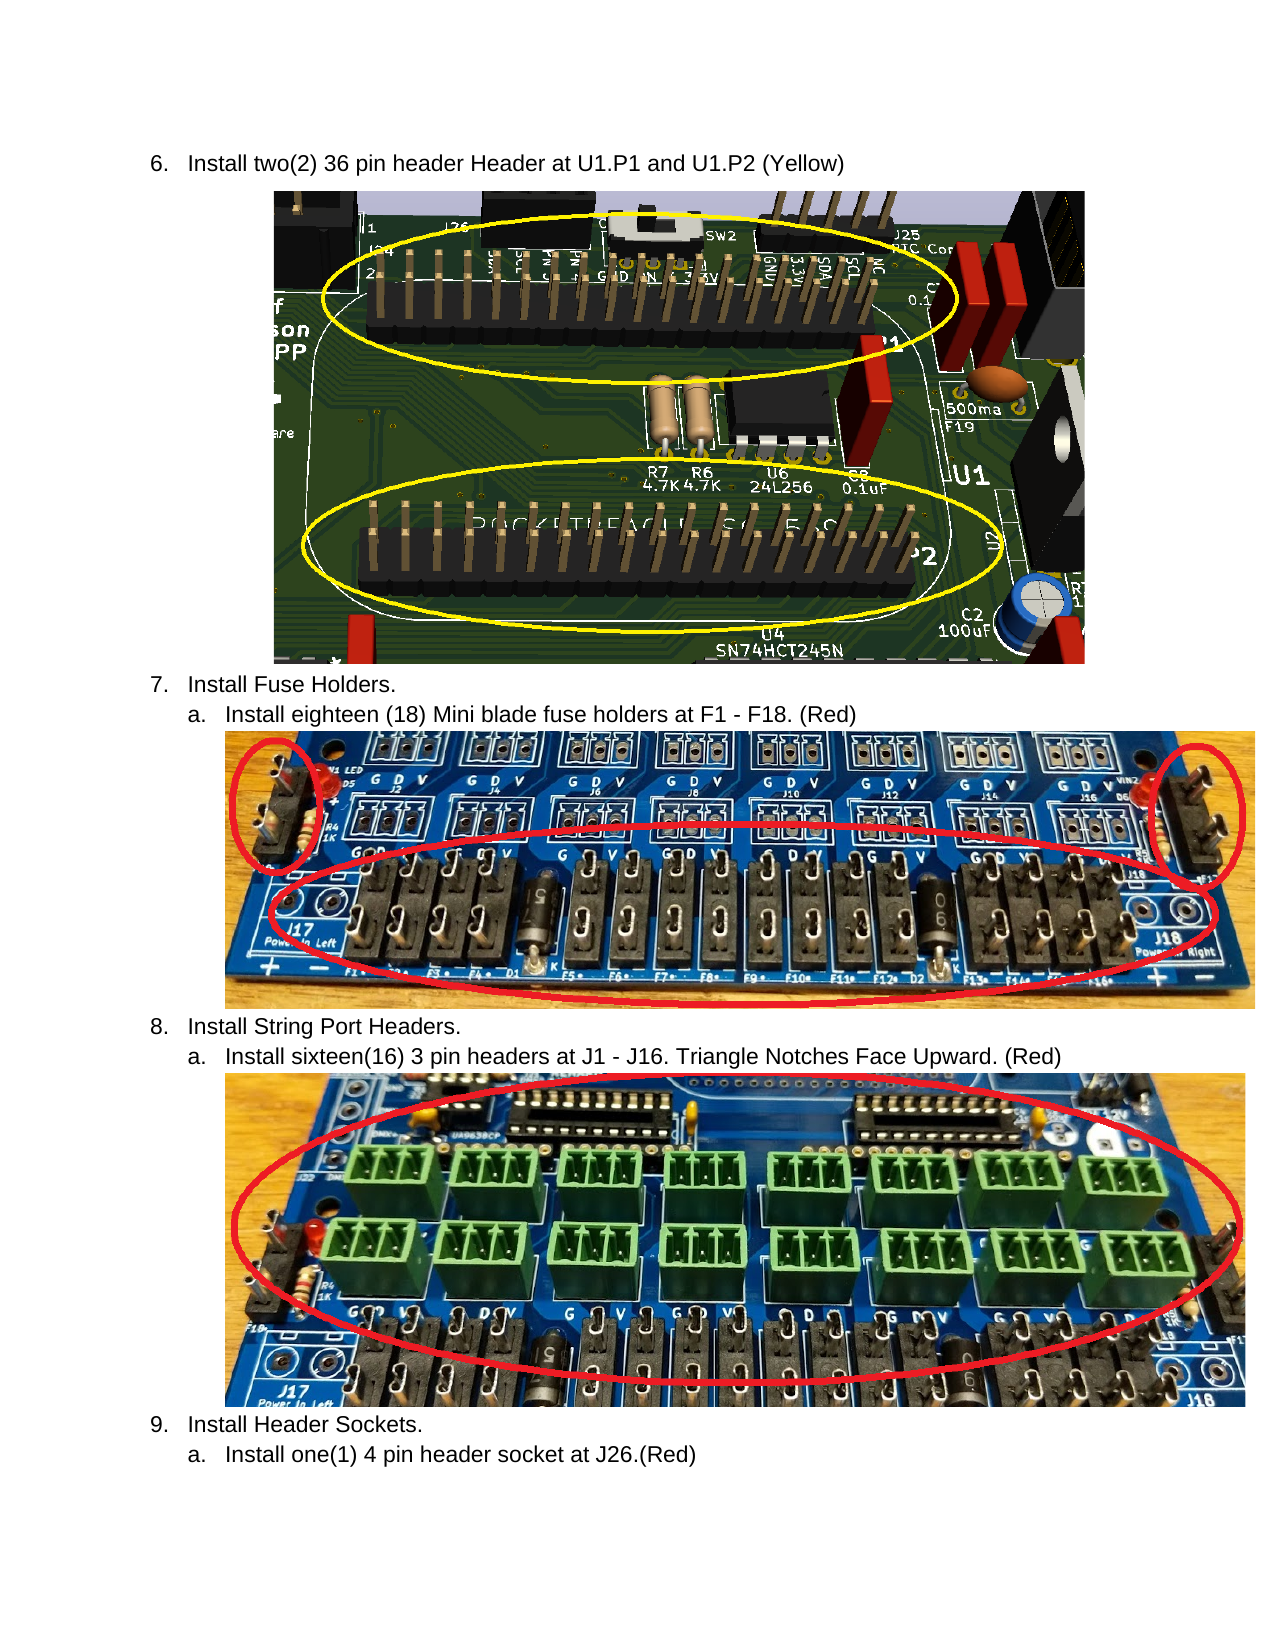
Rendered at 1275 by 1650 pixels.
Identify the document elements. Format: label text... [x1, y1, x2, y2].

picture [273, 191, 1085, 664]
list Install two(2) 36 pin header Header at U1.P1 and U1.P2 (Yellow) [150, 150, 1125, 176]
picture [225, 731, 1256, 1009]
list Install sixteen(16) 3 pin headers at J1 - J16. Triangle Notches Face Upward. (Red) [187, 1043, 1125, 1407]
list Install one(1) 4 pin header socket at J26.(Red) [187, 1441, 1125, 1467]
list Install Header Sockets. [150, 1411, 1125, 1437]
picture [225, 1073, 1246, 1407]
list Install Fuse Holders. [150, 180, 1125, 697]
list Install String Port Headers. [150, 1013, 1125, 1039]
list Install eighteen (18) Mini blade fuse holders at F1 - F18. (Red) [187, 701, 1125, 1009]
